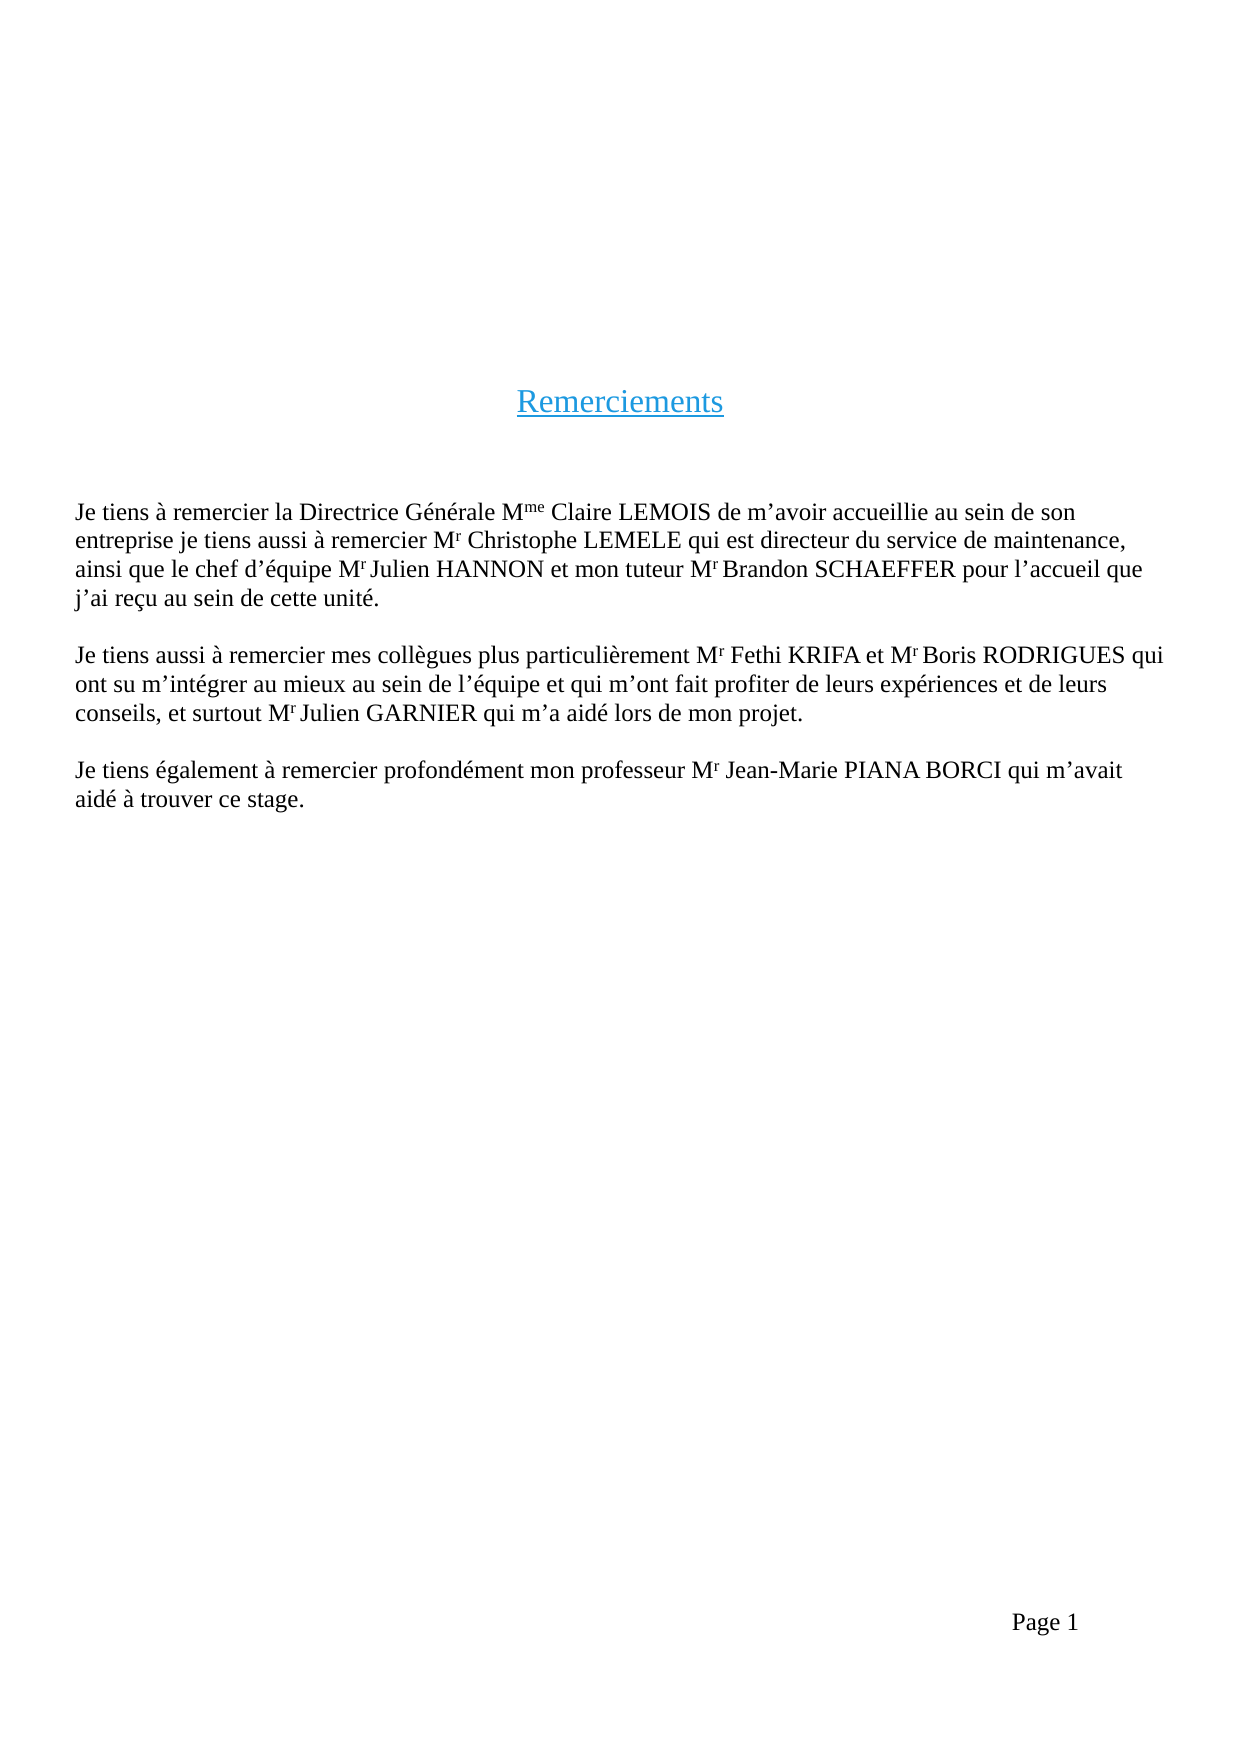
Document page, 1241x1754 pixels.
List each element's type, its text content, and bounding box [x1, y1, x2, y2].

text Je tiens aussi à remercier mes collègues plus particulièrement Mr Fethi KRIFA et Mr Boris RODRIGUES qui ont su m’intégrer au mieux au sein de l’équipe et qui m’ont fait profiter de leurs expériences et de leurs conseils, et surtout Mr Julien GARNIER qui m’a aidé lors de mon projet. [75, 640, 1165, 727]
text Je tiens à remercier la Directrice Générale Mme Claire LEMOIS de m’avoir accueillie au sein de son entreprise je tiens aussi à remercier Mr Christophe LEMELE qui est directeur du service de maintenance, ainsi que le chef d’équipe Mr Julien HANNON et mon tuteur Mr Brandon SCHAEFFER pour l’accueil que j’ai reçu au sein de cette unité. [75, 497, 1165, 612]
text Je tiens également à remercier profondément mon professeur Mr Jean-Marie PIANA BORCI qui m’avait aidé à trouver ce stage. [75, 755, 1165, 813]
text Remerciements [75, 382, 1165, 420]
